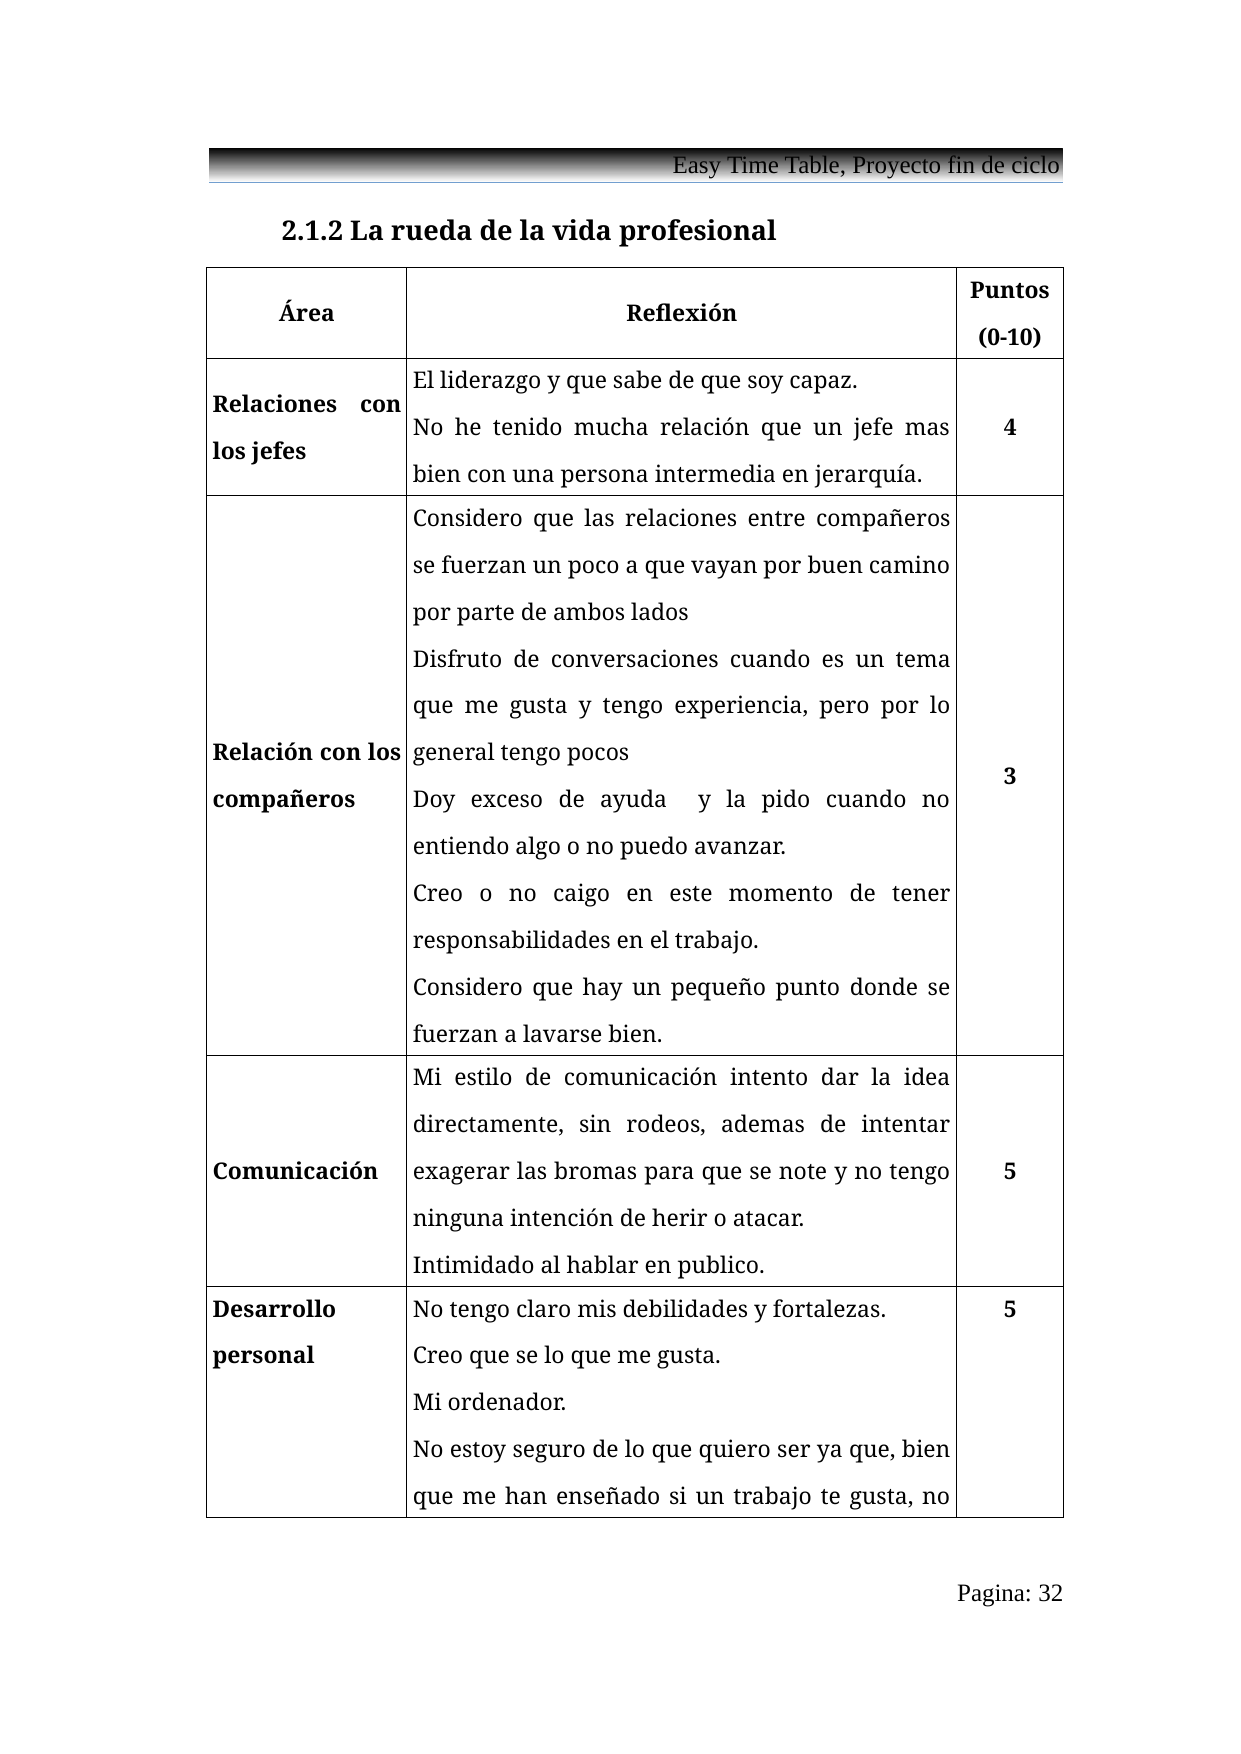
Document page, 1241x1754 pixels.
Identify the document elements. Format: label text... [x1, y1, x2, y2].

table_cell Considero que las relaciones entre compañeros se fuerzan un poco a que vayan por buen camino por parte de ambos lados Disfruto de conversaciones cuando es un tema que me gusta y tengo experiencia, pero por lo general tengo pocos Doy exceso de ayuda y la pido cuando no entiendo algo o no puedo avanzar. Creo o no caigo en este momento de tener responsabilidades en el trabajo. Considero que hay un pequeño punto donde se fuerzan a lavarse bien. [407, 496, 956, 1054]
table_cell 5 [957, 1056, 1063, 1286]
table_header Reflexión [407, 268, 956, 358]
table_header Puntos (0-10) [957, 268, 1063, 358]
table_cell Mi estilo de comunicación intento dar la idea directamente, sin rodeos, ademas de intentar exagerar las bromas para que se note y no tengo ninguna intención de herir o atacar. Intimidado al hablar en publico. [407, 1056, 956, 1286]
table_cell El liderazgo y que sabe de que soy capaz. No he tenido mucha relación que un jefe mas bien con una persona intermedia en jerarquía. [407, 359, 956, 495]
text 2.1.2 La rueda de la vida profesional [207, 212, 1063, 249]
table_cell 5 [957, 1287, 1063, 1517]
table_header Área [207, 268, 406, 358]
table_cell 3 [957, 496, 1063, 1054]
table_cell Relaciones con los jefes [207, 359, 406, 495]
table_cell 4 [957, 359, 1063, 495]
table_cell Relación con los compañeros [207, 496, 406, 1054]
table_cell Desarrollo personal [207, 1287, 406, 1517]
table_cell Comunicación [207, 1056, 406, 1286]
table_cell No tengo claro mis debilidades y fortalezas. Creo que se lo que me gusta. Mi ordenador. No estoy seguro de lo que quiero ser ya que, bien que me han enseñado si un trabajo te gusta, no [407, 1287, 956, 1517]
